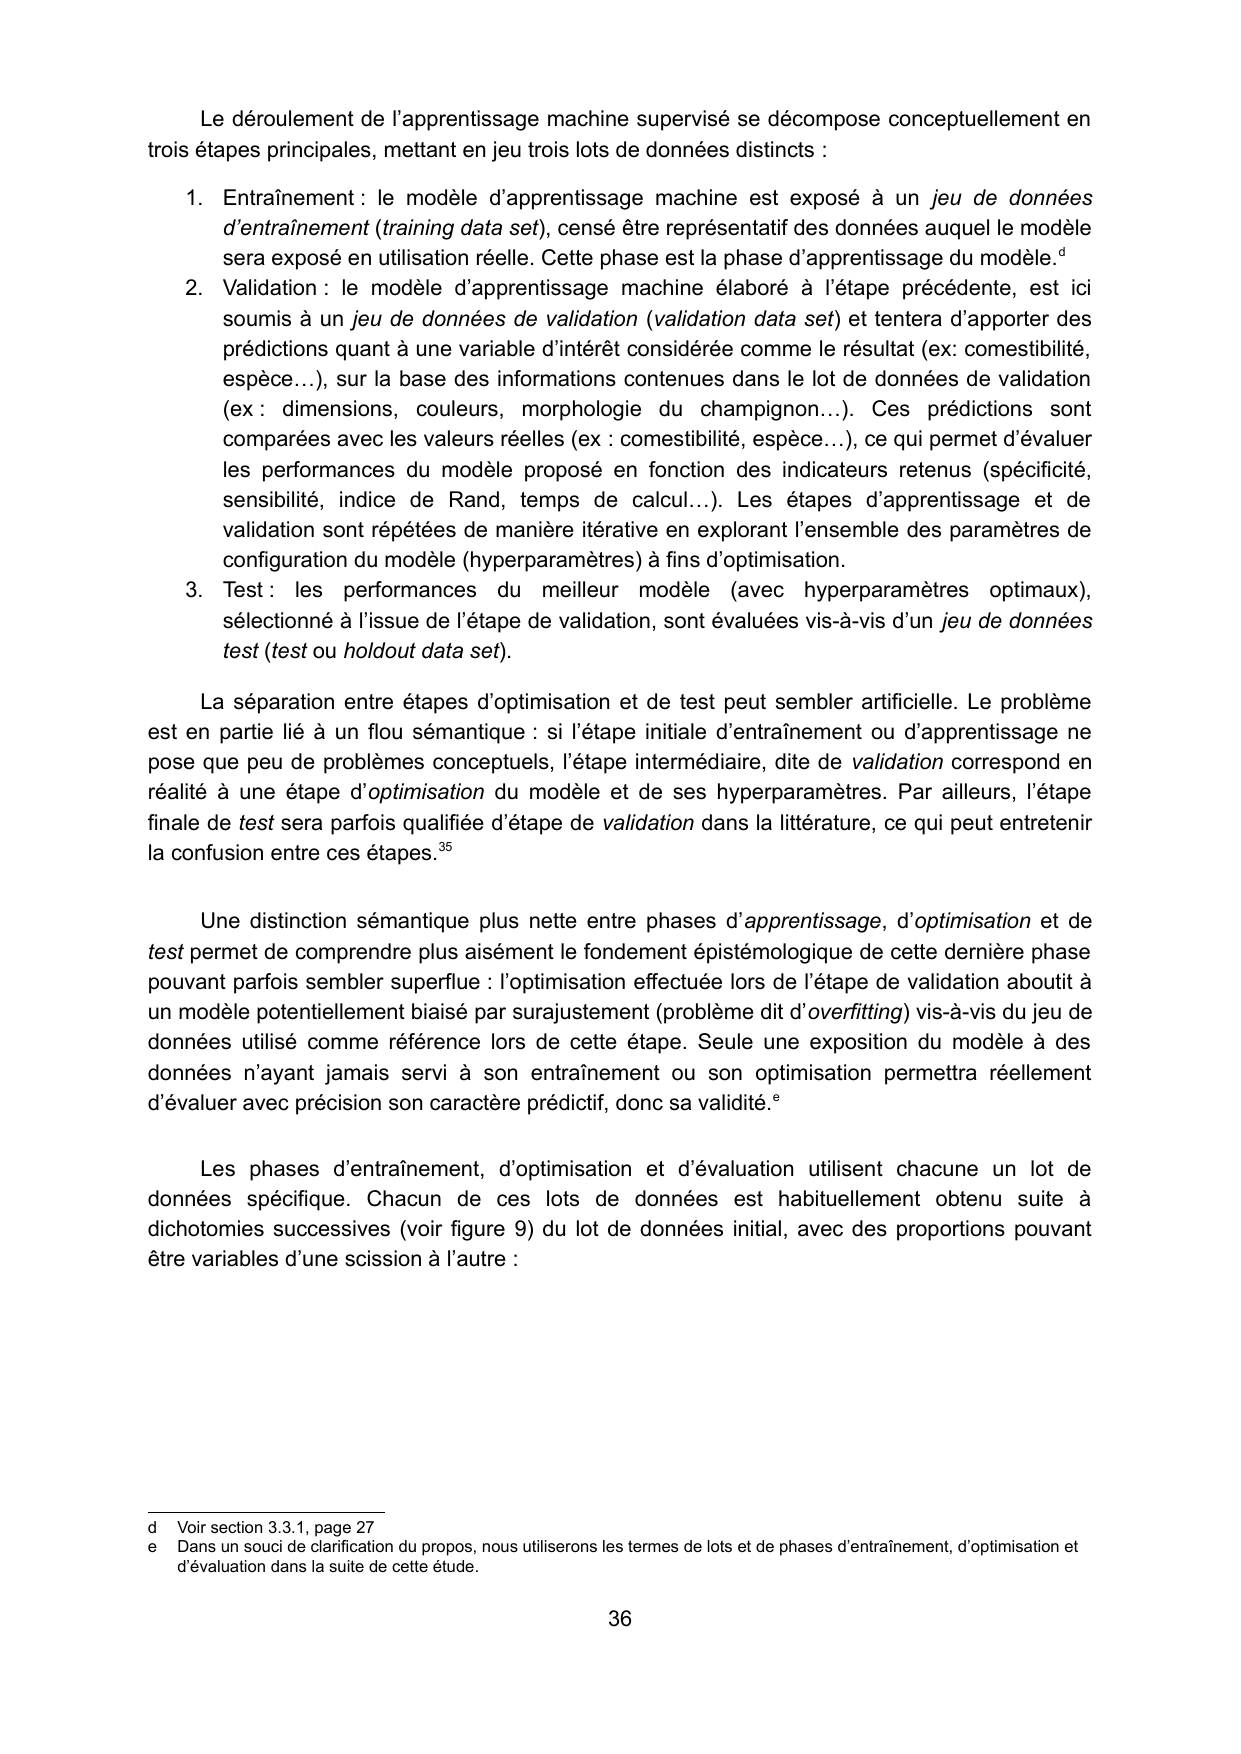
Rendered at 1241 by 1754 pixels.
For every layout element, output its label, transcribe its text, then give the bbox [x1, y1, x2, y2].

text Les phases d’entraînement, d’optimisation et d’évaluation utilisent chacune un lot de données spécifique. Chacun de ces lots de données est habituellement obtenu suite à dichotomies successives (voir figure 9) du lot de données initial, avec des proportions pouvant être variables d’une scission à l’autre : [148, 1156, 1093, 1271]
list Validation : le modèle d’apprentissage machine élaboré à l’étape précédente, est ici soumis à un jeu de données de validation (validation data set) et tentera d’apporter des prédictions quant à une variable d’intérêt considérée comme le résultat (ex: comestibilité, espèce…), sur la base des informations contenues dans le lot de données de validation (ex : dimensions, couleurs, morphologie du champignon…). Ces prédictions sont comparées avec les valeurs réelles (ex : comestibilité, espèce…), ce qui permet d’évaluer les performances du modèle proposé en fonction des indicateurs retenus (spécificité, sensibilité, indice de Rand, temps de calcul…). Les étapes d’apprentissage et de validation sont répétées de manière itérative en explorant l’ensemble des paramètres de configuration du modèle (hyperparamètres) à fins d’optimisation. [185, 275, 1093, 572]
text Dans un souci de clarification du propos, nous utiliserons les termes de lots et de phases d’entraînement, d’optimisation et d’évaluation dans la suite de cette étude. [148, 1537, 1093, 1576]
list Entraînement : le modèle d’apprentissage machine est exposé à un jeu de données d’entraînement (training data set), censé être représentatif des données auquel le modèle sera exposé en utilisation réelle. Cette phase est la phase d’apprentissage du modèle. [185, 184, 1093, 270]
text La séparation entre étapes d’optimisation et de test peut sembler artificielle. Le problème est en partie lié à un flou sémantique : si l’étape initiale d’entraînement ou d’apprentissage ne pose que peu de problèmes conceptuels, l’étape intermédiaire, dite de validation correspond en réalité à une étape d’optimisation du modèle et de ses hyperparamètres. Par ailleurs, l’étape finale de test sera parfois qualifiée d’étape de validation dans la littérature, ce qui peut entretenir la confusion entre ces étapes.35 [148, 689, 1093, 865]
list Voir section 3.3.1, page 27 [148, 1518, 1093, 1537]
list Test : les performances du meilleur modèle (avec hyperparamètres optimaux), sélectionné à l’issue de l’étape de validation, sont évaluées vis-à-vis d’un jeu de données test (test ou holdout data set). [185, 577, 1093, 663]
text Une distinction sémantique plus nette entre phases d’apprentissage, d’optimisation et de test permet de comprendre plus aisément le fondement épistémologique de cette dernière phase pouvant parfois sembler superflue : l’optimisation effectuée lors de l’étape de validation aboutit à un modèle potentiellement biaisé par surajustement (problème dit d’overfitting) vis-à-vis du jeu de données utilisé comme référence lors de cette étape. Seule une exposition du modèle à des données n’ayant jamais servi à son entraînement ou son optimisation permettra réellement d’évaluer avec précision son caractère prédictif, donc sa validité. [148, 908, 1093, 1115]
text Le déroulement de l’apprentissage machine supervisé se décompose conceptuellement en trois étapes principales, mettant en jeu trois lots de données distincts : [148, 106, 1093, 162]
